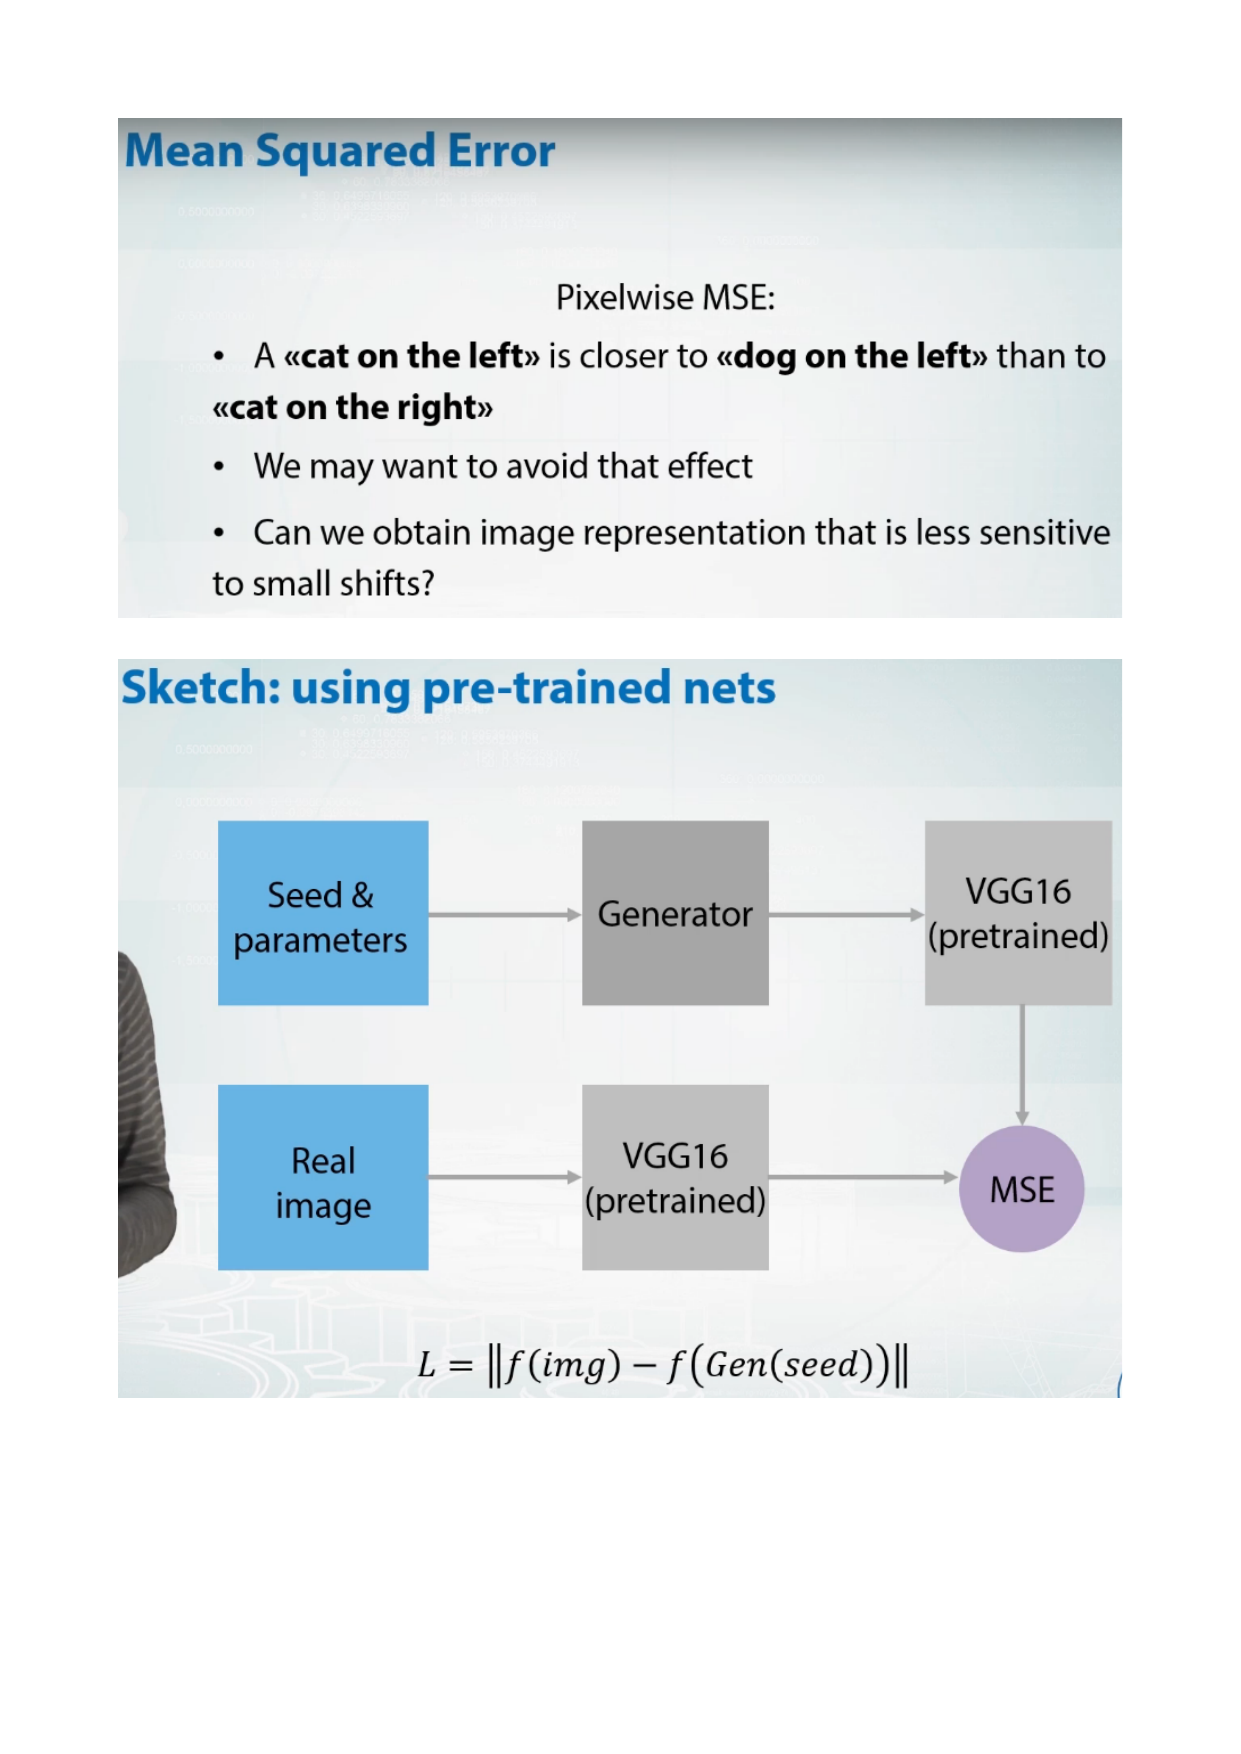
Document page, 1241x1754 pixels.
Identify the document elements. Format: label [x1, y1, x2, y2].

picture [118, 659, 1123, 1398]
picture [118, 118, 1123, 618]
